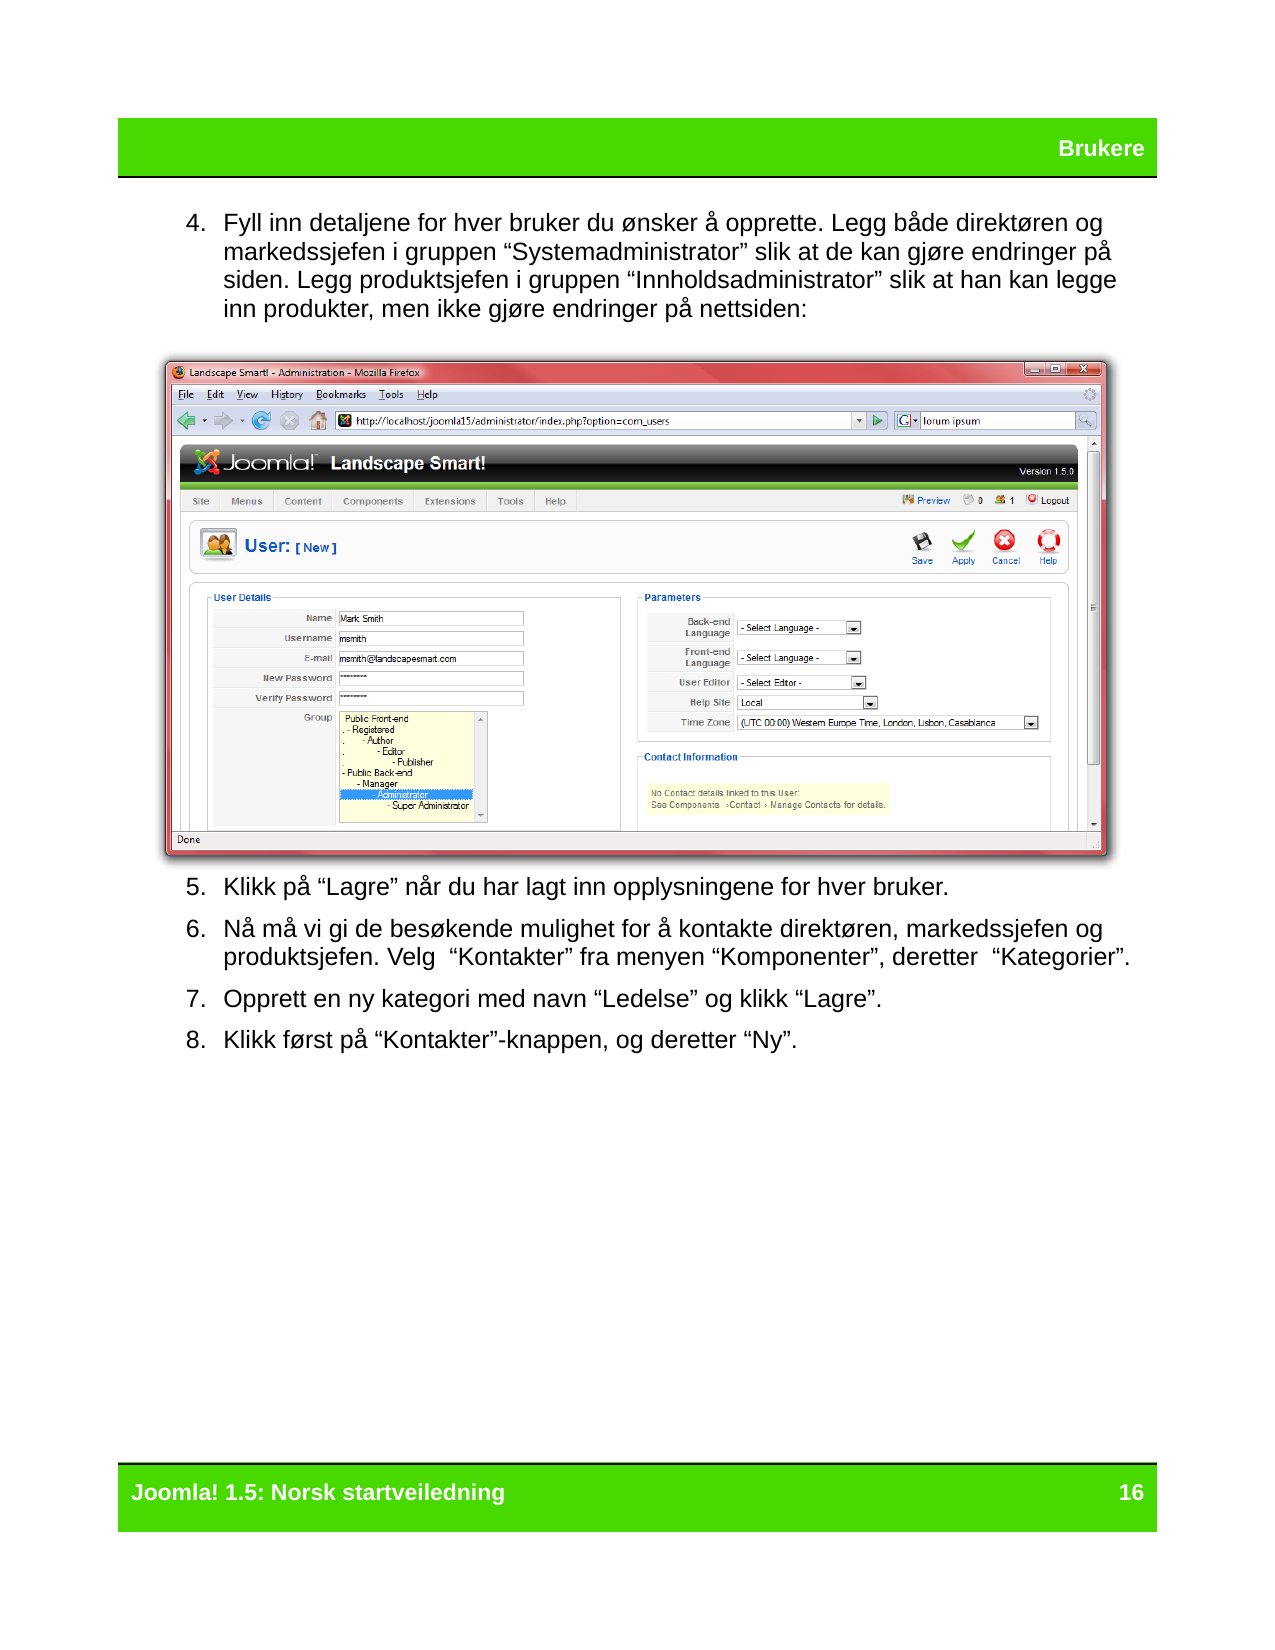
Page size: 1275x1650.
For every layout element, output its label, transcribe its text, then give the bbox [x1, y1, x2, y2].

list Nå må vi gi de besøkende mulighet for å kontakte direktøren, markedssjefen og produktsjefen. Velg “Kontakter” fra menyen “Komponenter”, deretter “Kategorier”. [186, 913, 1157, 971]
list Klikk på “Lagre” når du har lagt inn opplysningene for hver bruker. [186, 335, 1157, 901]
list Klikk først på “Kontakter”-knappen, og deretter “Ny”. [186, 1025, 1157, 1053]
picture [153, 349, 1122, 871]
list Opprett en ny kategori med navn “Ledelse” og klikk “Lagre”. [186, 983, 1157, 1012]
list Fyll inn detaljene for hver bruker du ønsker å opprette. Legg både direktøren og markedssjefen i gruppen “Systemadministrator” slik at de kan gjøre endringer på siden. Legg produktsjefen i gruppen “Innholdsadministrator” slik at han kan legge inn produkter, men ikke gjøre endringer på nettsiden: [186, 208, 1157, 323]
